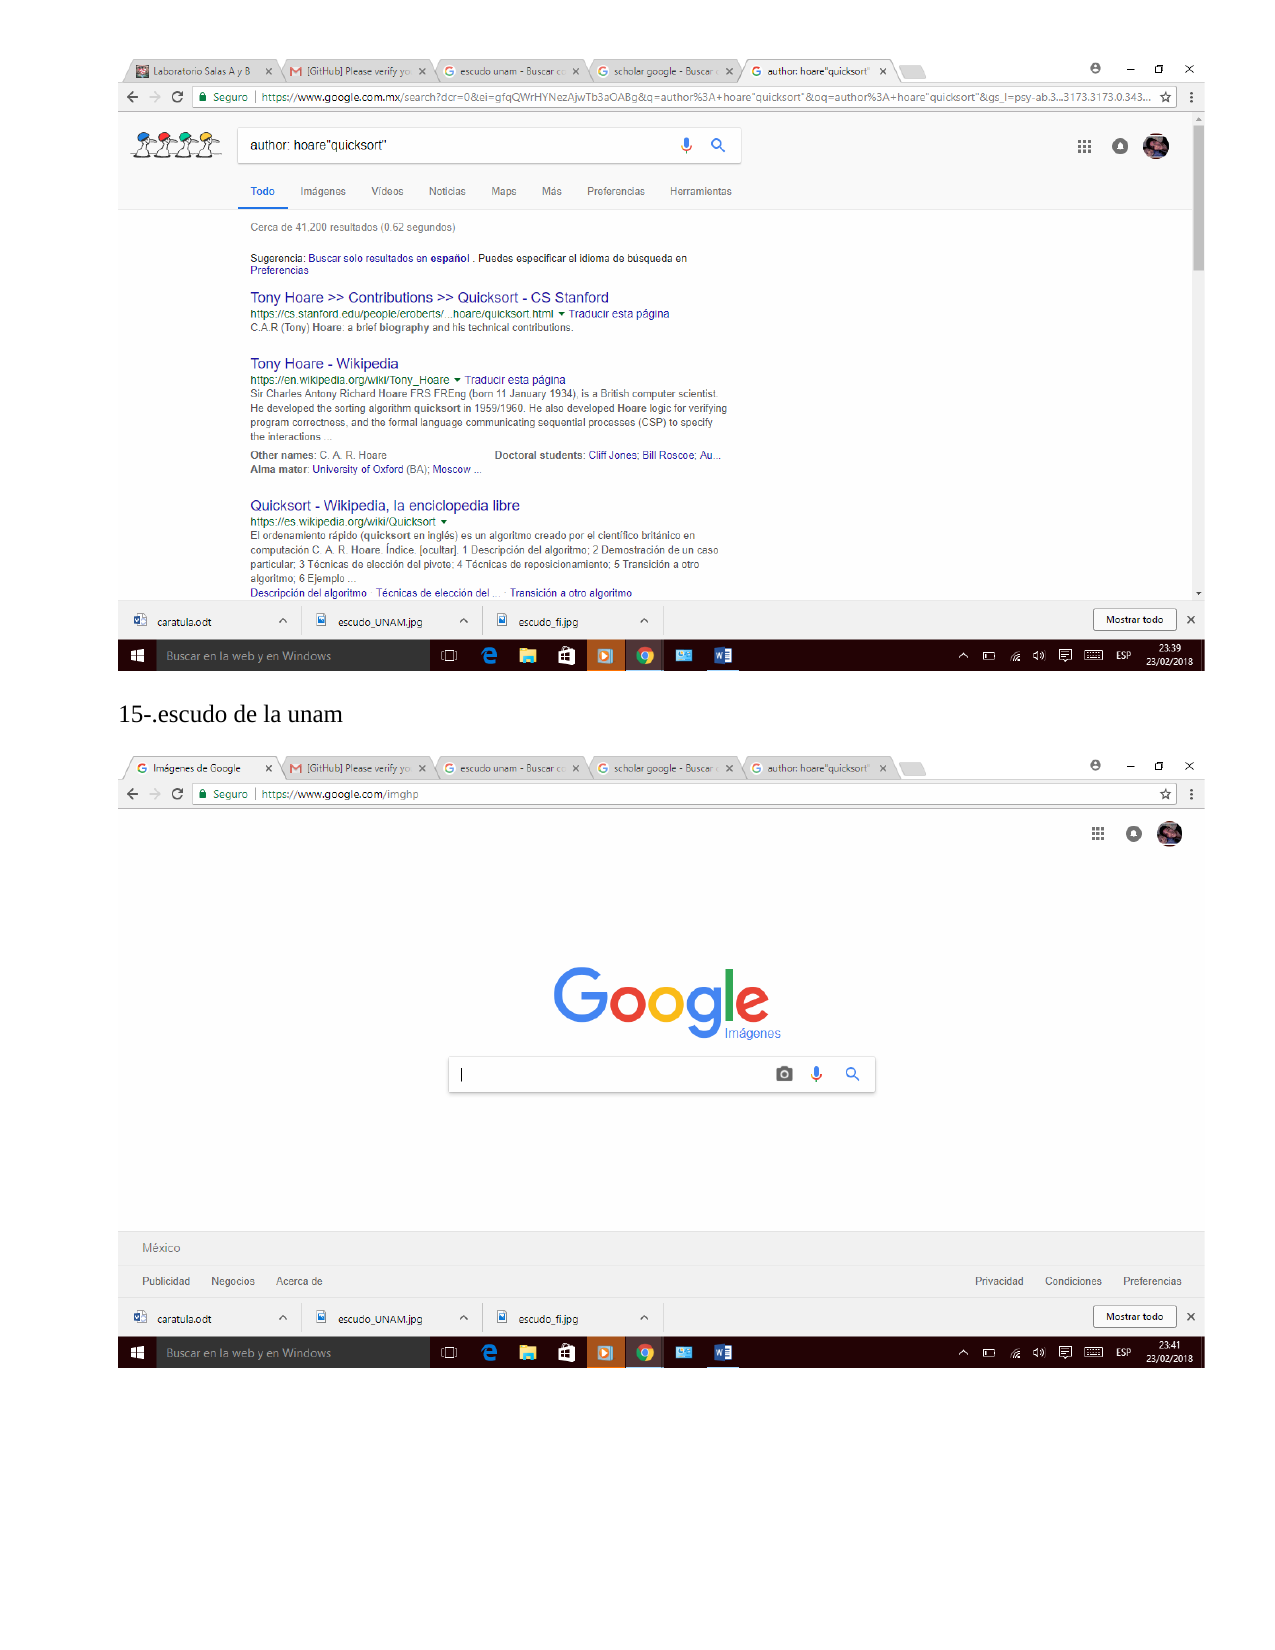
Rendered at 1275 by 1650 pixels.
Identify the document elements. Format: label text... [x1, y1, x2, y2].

text 15-.escudo de la unam [118, 699, 1205, 728]
